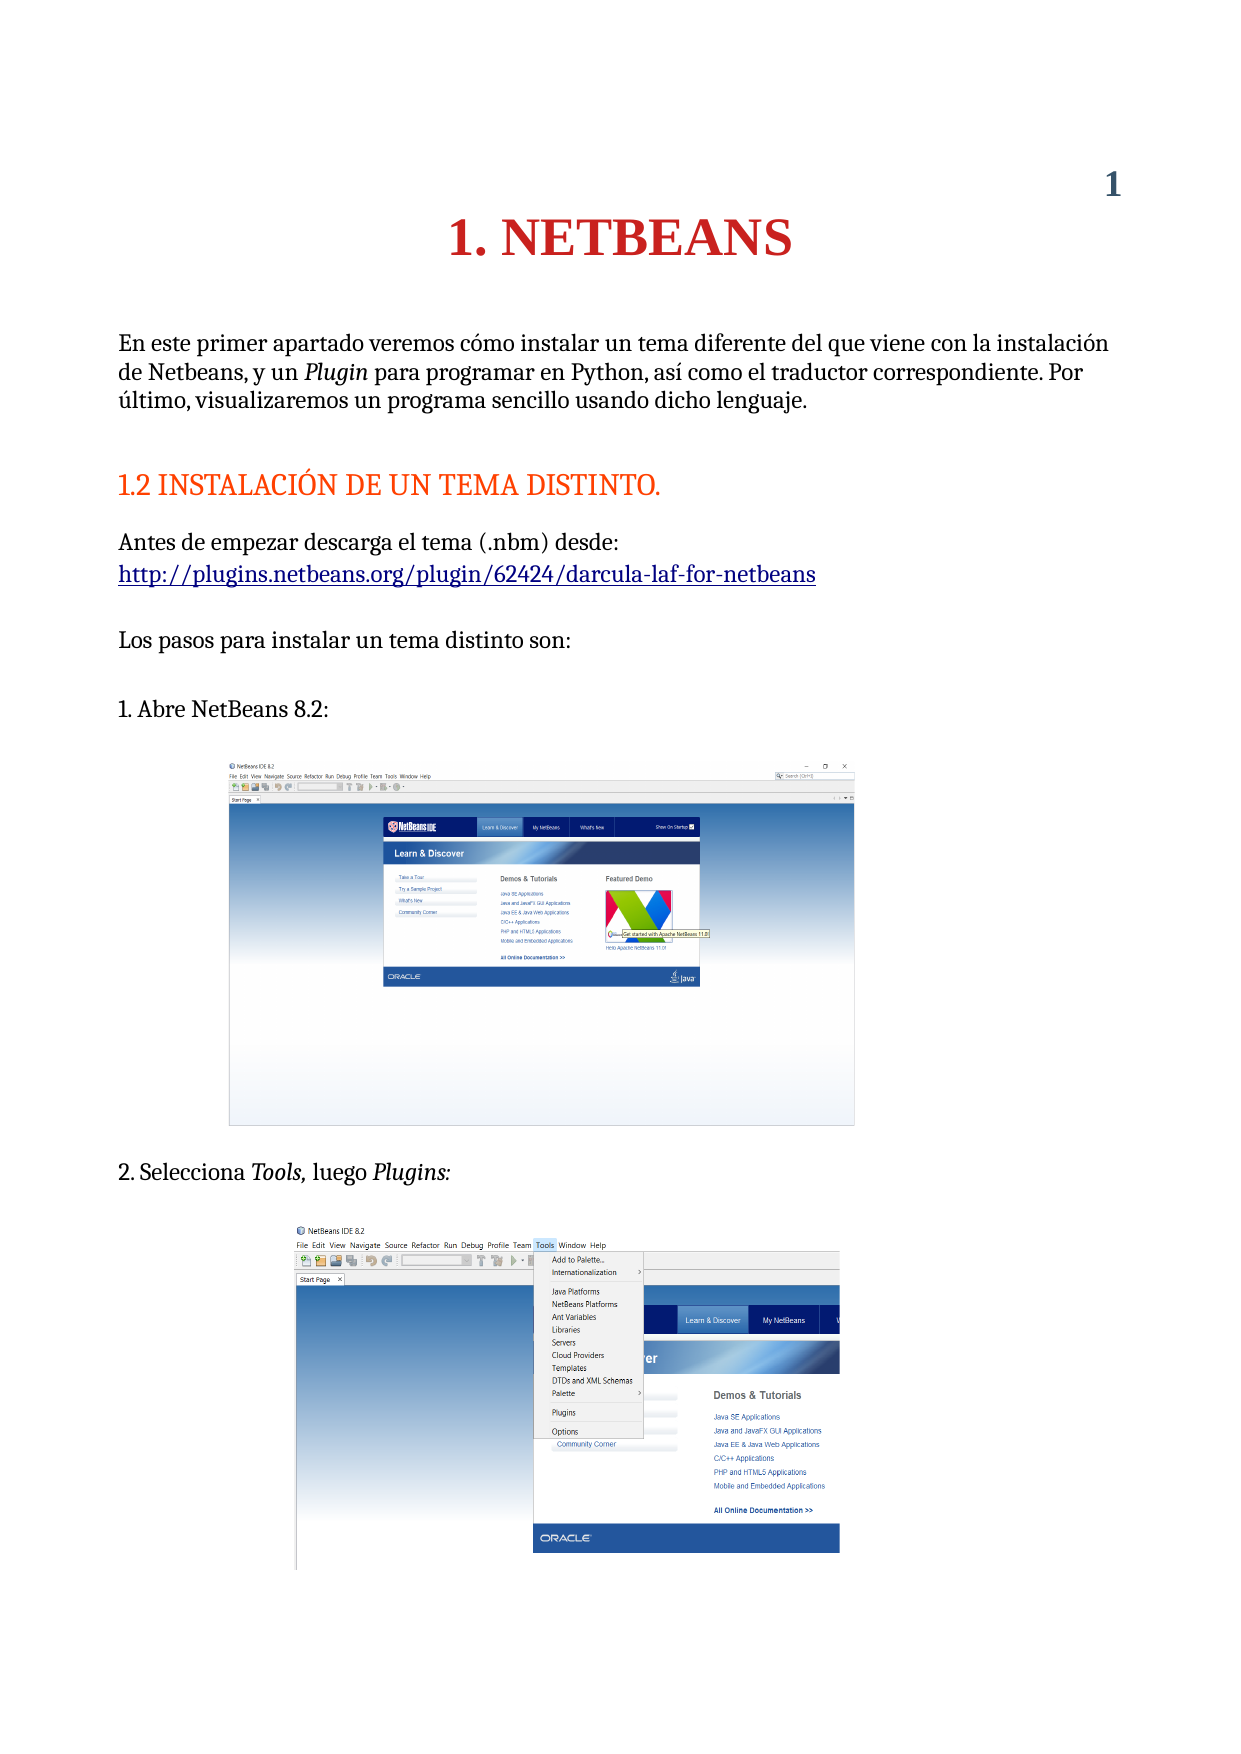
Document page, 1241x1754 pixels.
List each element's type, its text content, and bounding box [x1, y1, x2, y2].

text Los pasos para instalar un tema distinto son: [118, 626, 1122, 655]
text 2. Selecciona Tools, luego Plugins: [118, 1157, 1122, 1186]
text Antes de empezar descarga el tema (.nbm) desde: [118, 527, 1122, 556]
text 1 [118, 161, 1122, 204]
picture [228, 761, 855, 1126]
text En este primer apartado veremos cómo instalar un tema diferente del que viene con la instalación de Netbeans, y un Plugin para programar en Python, así como el traductor correspondiente. Por último, visualizaremos un programa sencillo usando dicho lenguaje. [118, 329, 1122, 415]
text http://plugins.netbeans.org/plugin/62424/darcula-laf-for-netbeans [118, 560, 1122, 589]
text 1.2 INSTALACIÓN DE UN TEMA DISTINTO. [118, 468, 1122, 504]
text 1. Abre NetBeans 8.2: [118, 695, 1122, 724]
text 1. NETBEANS [118, 204, 1122, 267]
